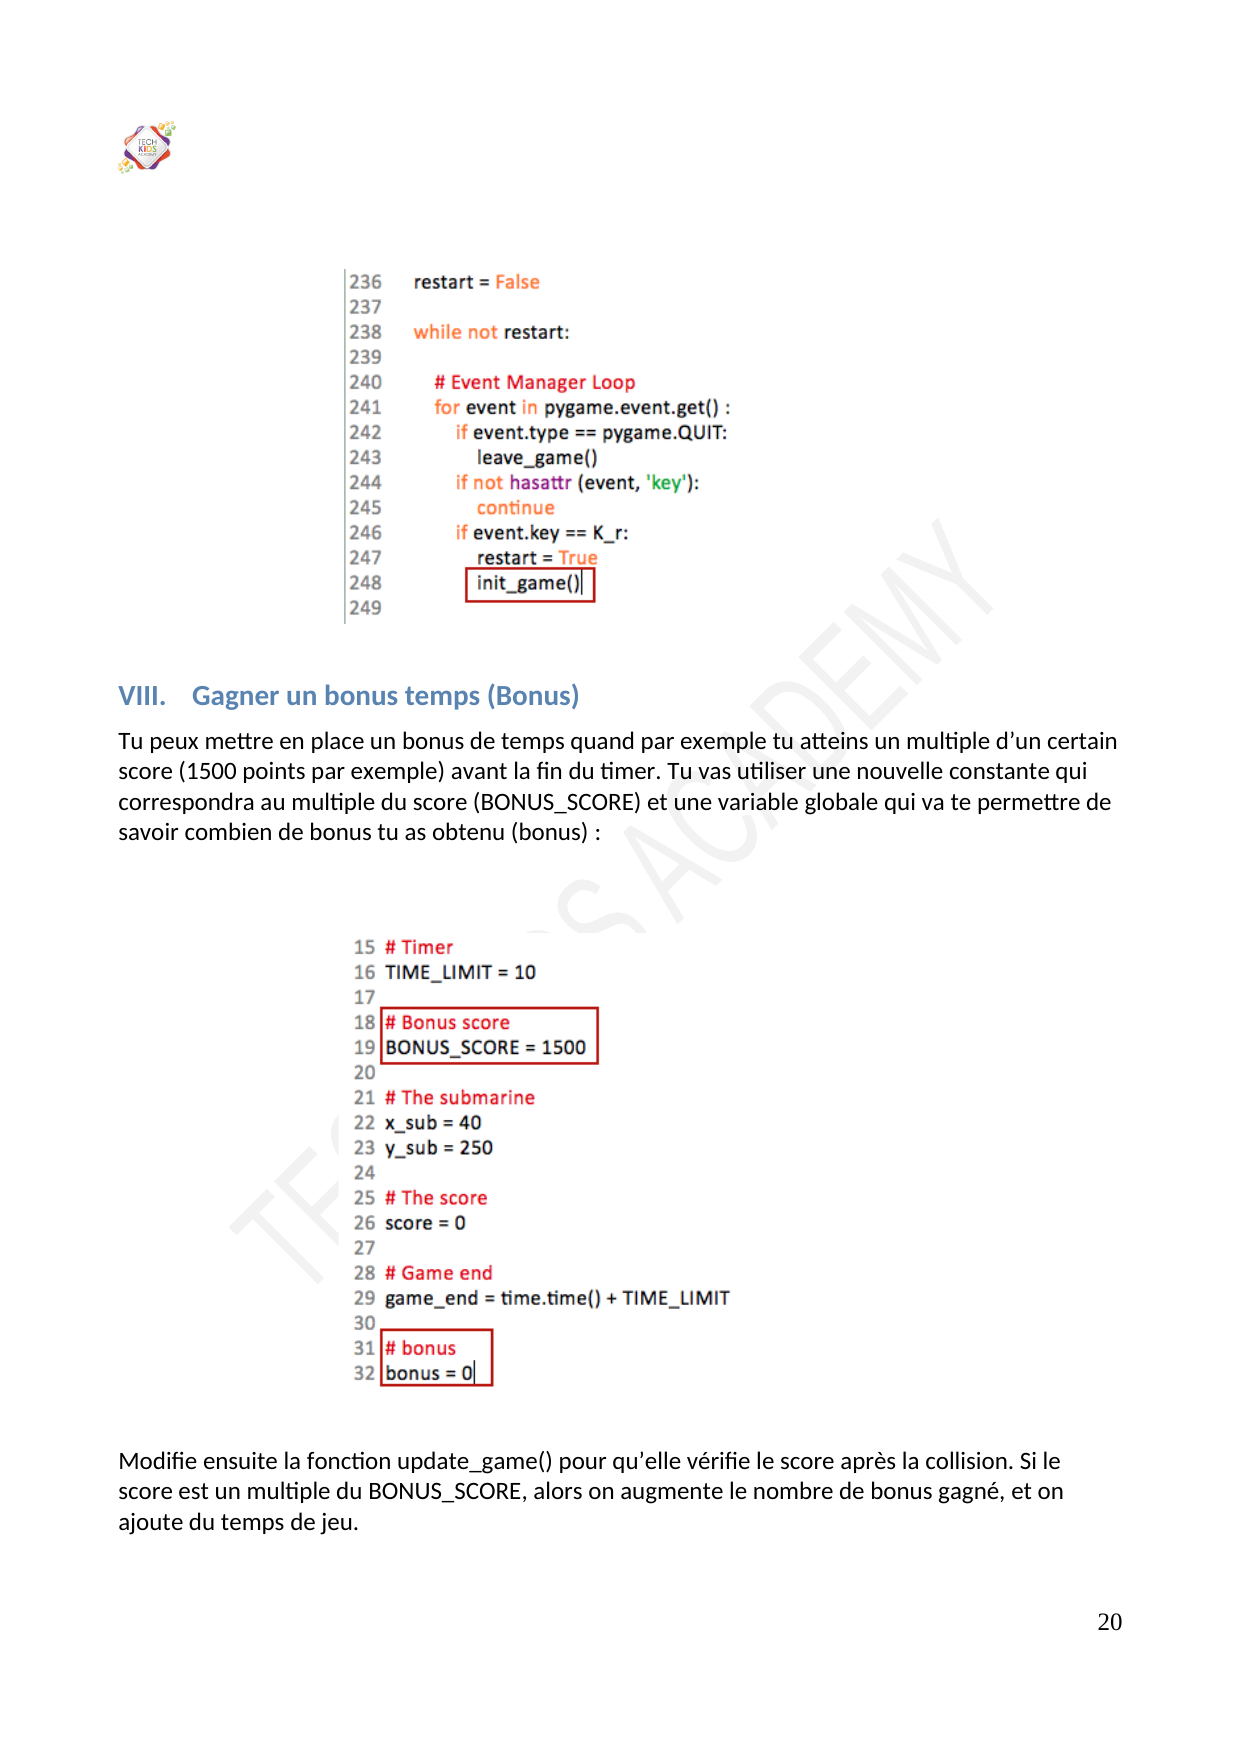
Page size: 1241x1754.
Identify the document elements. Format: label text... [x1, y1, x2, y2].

text Modifie ensuite la fonction update_game() pour qu’elle vérifie le score après la collision. Si le score est un multiple du BONUS_SCORE, alors on augmente le nombre de bonus gagné, et on ajoute du temps de jeu. [118, 1445, 1122, 1536]
subtitle Gagner un bonus temps (Bonus) [118, 677, 852, 712]
picture [338, 933, 851, 1388]
text Tu peux mettre en place un bonus de temps quand par exemple tu atteins un multiple d’un certain score (1500 points par exemple) avant la fin du timer. Tu vas utiliser une nouvelle constante qui correspondra au multiple du score (BONUS_SCORE) et une variable globale qui va te permettre de savoir combien de bonus tu as obtenu (bonus) : [118, 725, 1122, 847]
picture [344, 269, 796, 624]
subtitle [845, 677, 1122, 712]
picture [118, 118, 176, 176]
